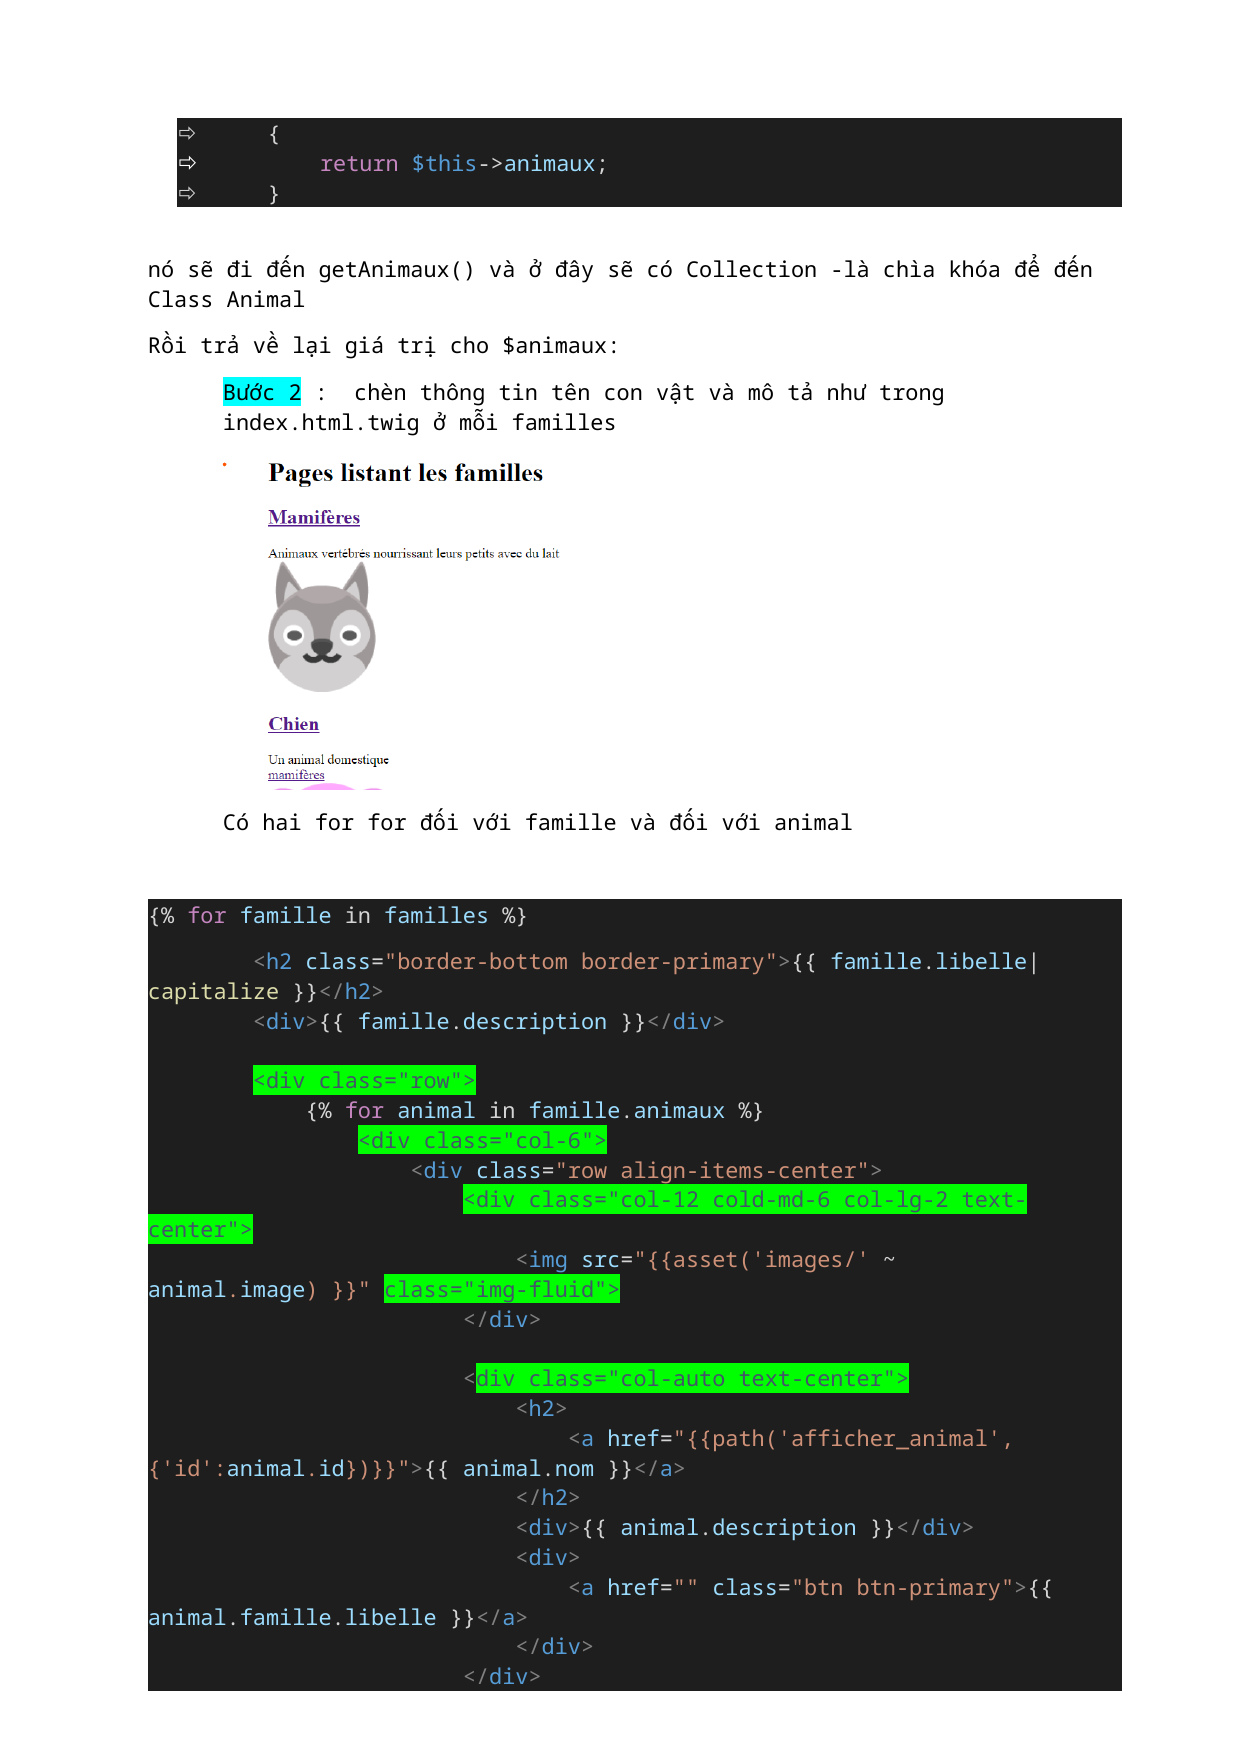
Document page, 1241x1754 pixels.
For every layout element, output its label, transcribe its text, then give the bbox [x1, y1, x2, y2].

text <div class="col-auto text-center"> [148, 1363, 1122, 1393]
text {% for animal in famille.animaux %} [148, 1095, 1122, 1125]
list return $this->animaux; [177, 148, 1122, 178]
text <a href="" class="btn btn-primary">{{ animal.famille.libelle }}</a> [148, 1572, 1122, 1631]
text <div> [148, 1542, 1122, 1572]
text <div class="row"> [148, 1065, 1122, 1095]
text <div class="row align-items-center"> [148, 1154, 1122, 1184]
list } [177, 178, 1122, 207]
list { [177, 118, 1122, 148]
text <h2> [148, 1393, 1122, 1423]
text nó sẽ đi đến getAnimaux() và ở đây sẽ có Collection -là chìa khóa để đến Class Animal [148, 254, 1122, 313]
list Bước 2 : chèn thông tin tên con vật và mô tả như trong index.html.twig ở mỗi familles [223, 377, 1122, 436]
text <div class="col-12 cold-md-6 col-lg-2 text-center"> [148, 1184, 1122, 1244]
text </div> [148, 1303, 1122, 1333]
text </div> [148, 1631, 1122, 1661]
text Rồi trả về lại giá trị cho $animaux: [148, 330, 1122, 360]
text <img src="{{asset('images/' ~ animal.image) }}" class="img-fluid"> [148, 1244, 1122, 1303]
list Có hai for for đối với famille và đối với animal [223, 807, 1122, 836]
text <div>{{ famille.description }}</div> [148, 1006, 1122, 1035]
text </h2> [148, 1482, 1122, 1512]
text {% for famille in familles %} [148, 899, 1122, 929]
text <a href="{{path('afficher_animal',{'id':animal.id})}}">{{ animal.nom }}</a> [148, 1423, 1122, 1482]
text <h2 class="border-bottom border-primary">{{ famille.libelle|capitalize }}</h2> [148, 946, 1122, 1006]
text <div>{{ animal.description }}</div> [148, 1512, 1122, 1542]
text </div> [148, 1661, 1122, 1691]
text <div class="col-6"> [148, 1125, 1122, 1154]
